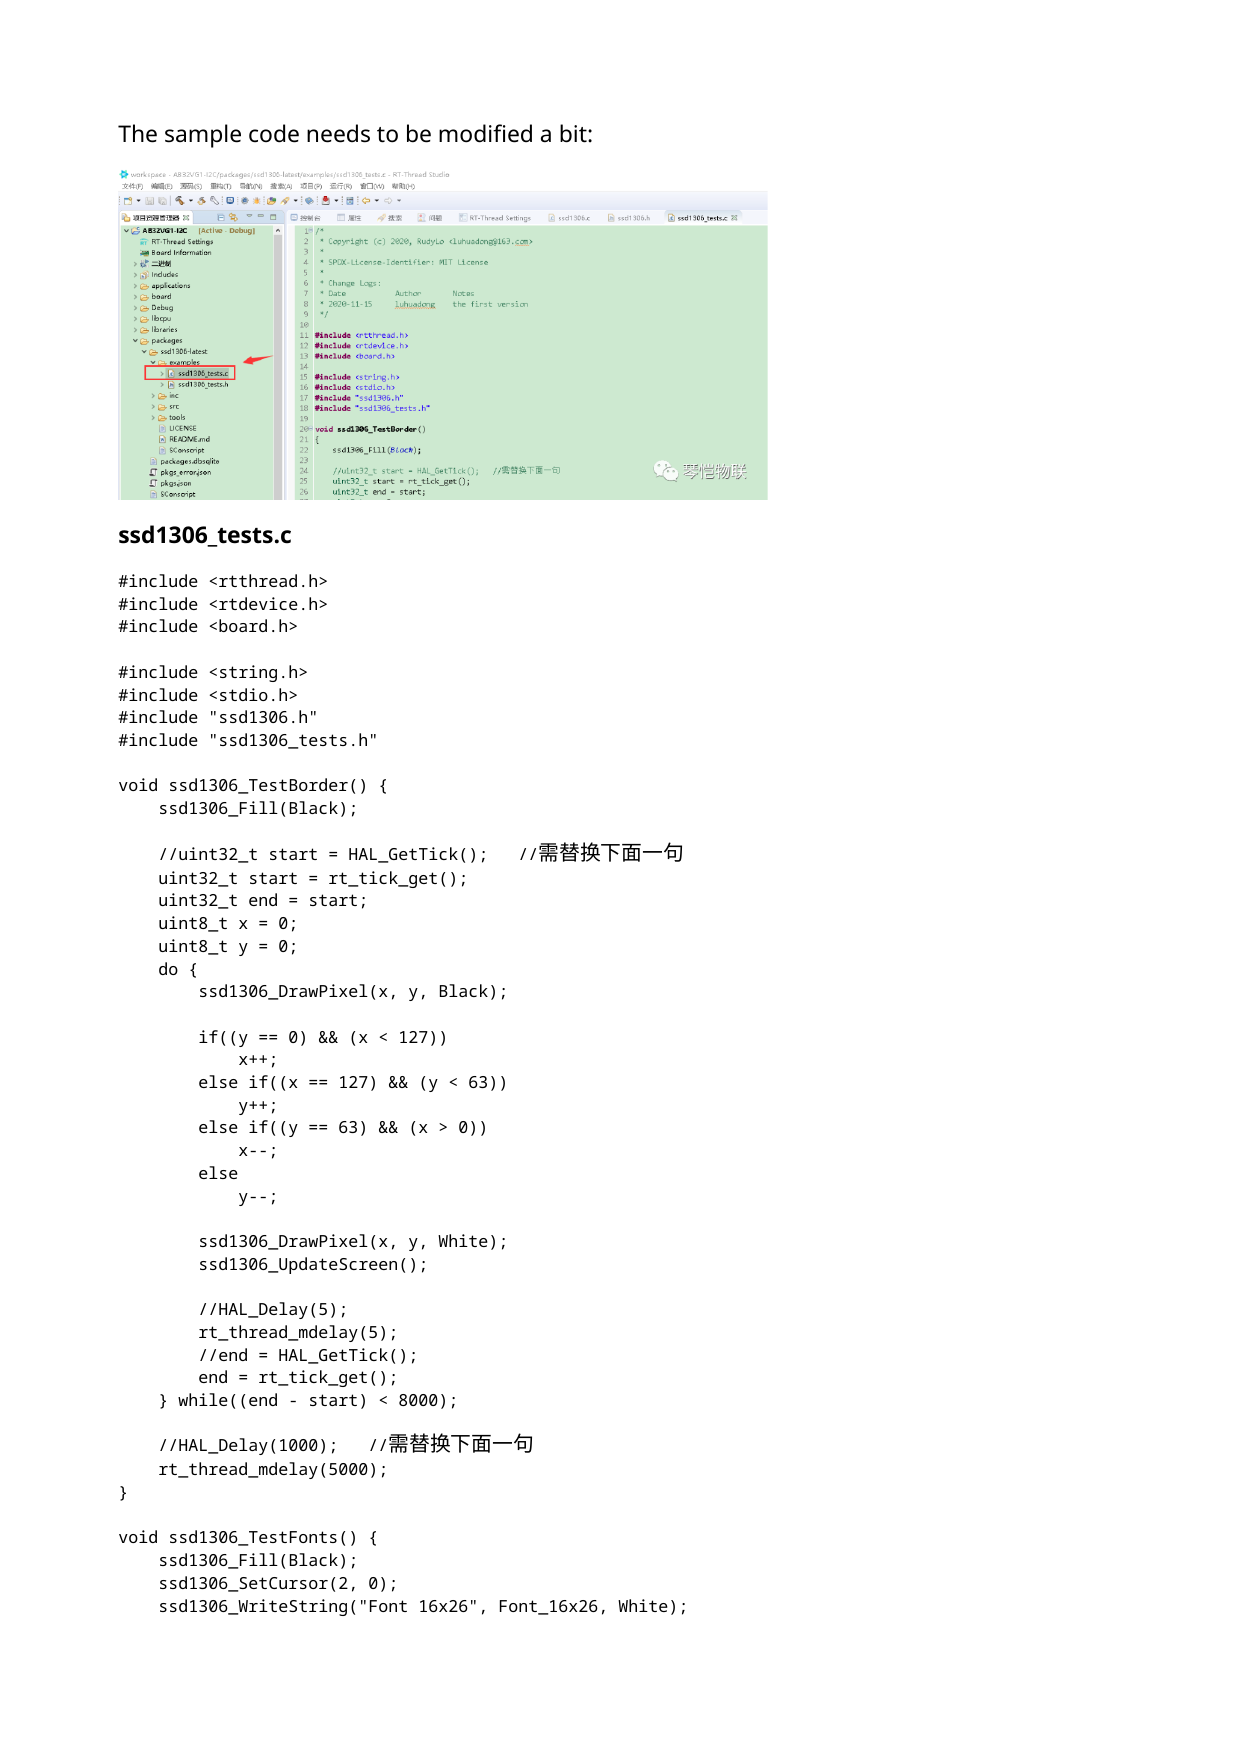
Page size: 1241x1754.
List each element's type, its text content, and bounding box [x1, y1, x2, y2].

text end = rt_tick_get(); [118, 1366, 1122, 1388]
text ssd1306_SetCursor(2, 0); [118, 1572, 1122, 1594]
text ssd1306_DrawPixel(x, y, Black); [118, 980, 1122, 1002]
text ssd1306_UpdateScreen(); [118, 1252, 1122, 1275]
text //HAL_Delay(5); [118, 1298, 1122, 1320]
text } [118, 1481, 1122, 1503]
text ssd1306_Fill(Black); [118, 797, 1122, 819]
text The sample code needs to be modified a bit: [118, 118, 1122, 149]
text #include <rtdevice.h> [118, 592, 1122, 615]
text ssd1306_tests.c [118, 519, 1122, 550]
text void ssd1306_TestFonts() { [118, 1526, 1122, 1549]
text #include <string.h> [118, 661, 1122, 683]
text uint32_t end = start; [118, 889, 1122, 912]
text #include <stdio.h> [118, 683, 1122, 706]
text ssd1306_DrawPixel(x, y, White); [118, 1229, 1122, 1252]
text else if((x == 127) && (y < 63)) [118, 1071, 1122, 1093]
text y++; [118, 1093, 1122, 1116]
text void ssd1306_TestBorder() { [118, 774, 1122, 797]
text else [118, 1161, 1122, 1184]
text x++; [118, 1048, 1122, 1071]
text y--; [118, 1184, 1122, 1207]
text #include "ssd1306.h" [118, 706, 1122, 729]
text if((y == 0) && (x < 127)) [118, 1025, 1122, 1048]
text do { [118, 957, 1122, 980]
text ssd1306_WriteString("Font 16x26", Font_16x26, White); [118, 1594, 1122, 1617]
text uint8_t y = 0; [118, 934, 1122, 957]
text #include <rtthread.h> [118, 570, 1122, 592]
text ssd1306_Fill(Black); [118, 1549, 1122, 1572]
text else if((y == 63) && (x > 0)) [118, 1116, 1122, 1139]
text uint32_t start = rt_tick_get(); [118, 866, 1122, 889]
text x--; [118, 1139, 1122, 1161]
text //HAL_Delay(1000); //需替换下面一句 [118, 1434, 1122, 1458]
text //end = HAL_GetTick(); [118, 1343, 1122, 1366]
text rt_thread_mdelay(5000); [118, 1458, 1122, 1481]
text rt_thread_mdelay(5); [118, 1320, 1122, 1343]
text uint8_t x = 0; [118, 912, 1122, 934]
text #include "ssd1306_tests.h" [118, 729, 1122, 751]
text } while((end - start) < 8000); [118, 1388, 1122, 1411]
picture [118, 168, 768, 500]
text #include <board.h> [118, 615, 1122, 638]
text //uint32_t start = HAL_GetTick(); //需替换下面一句 [118, 842, 1122, 866]
